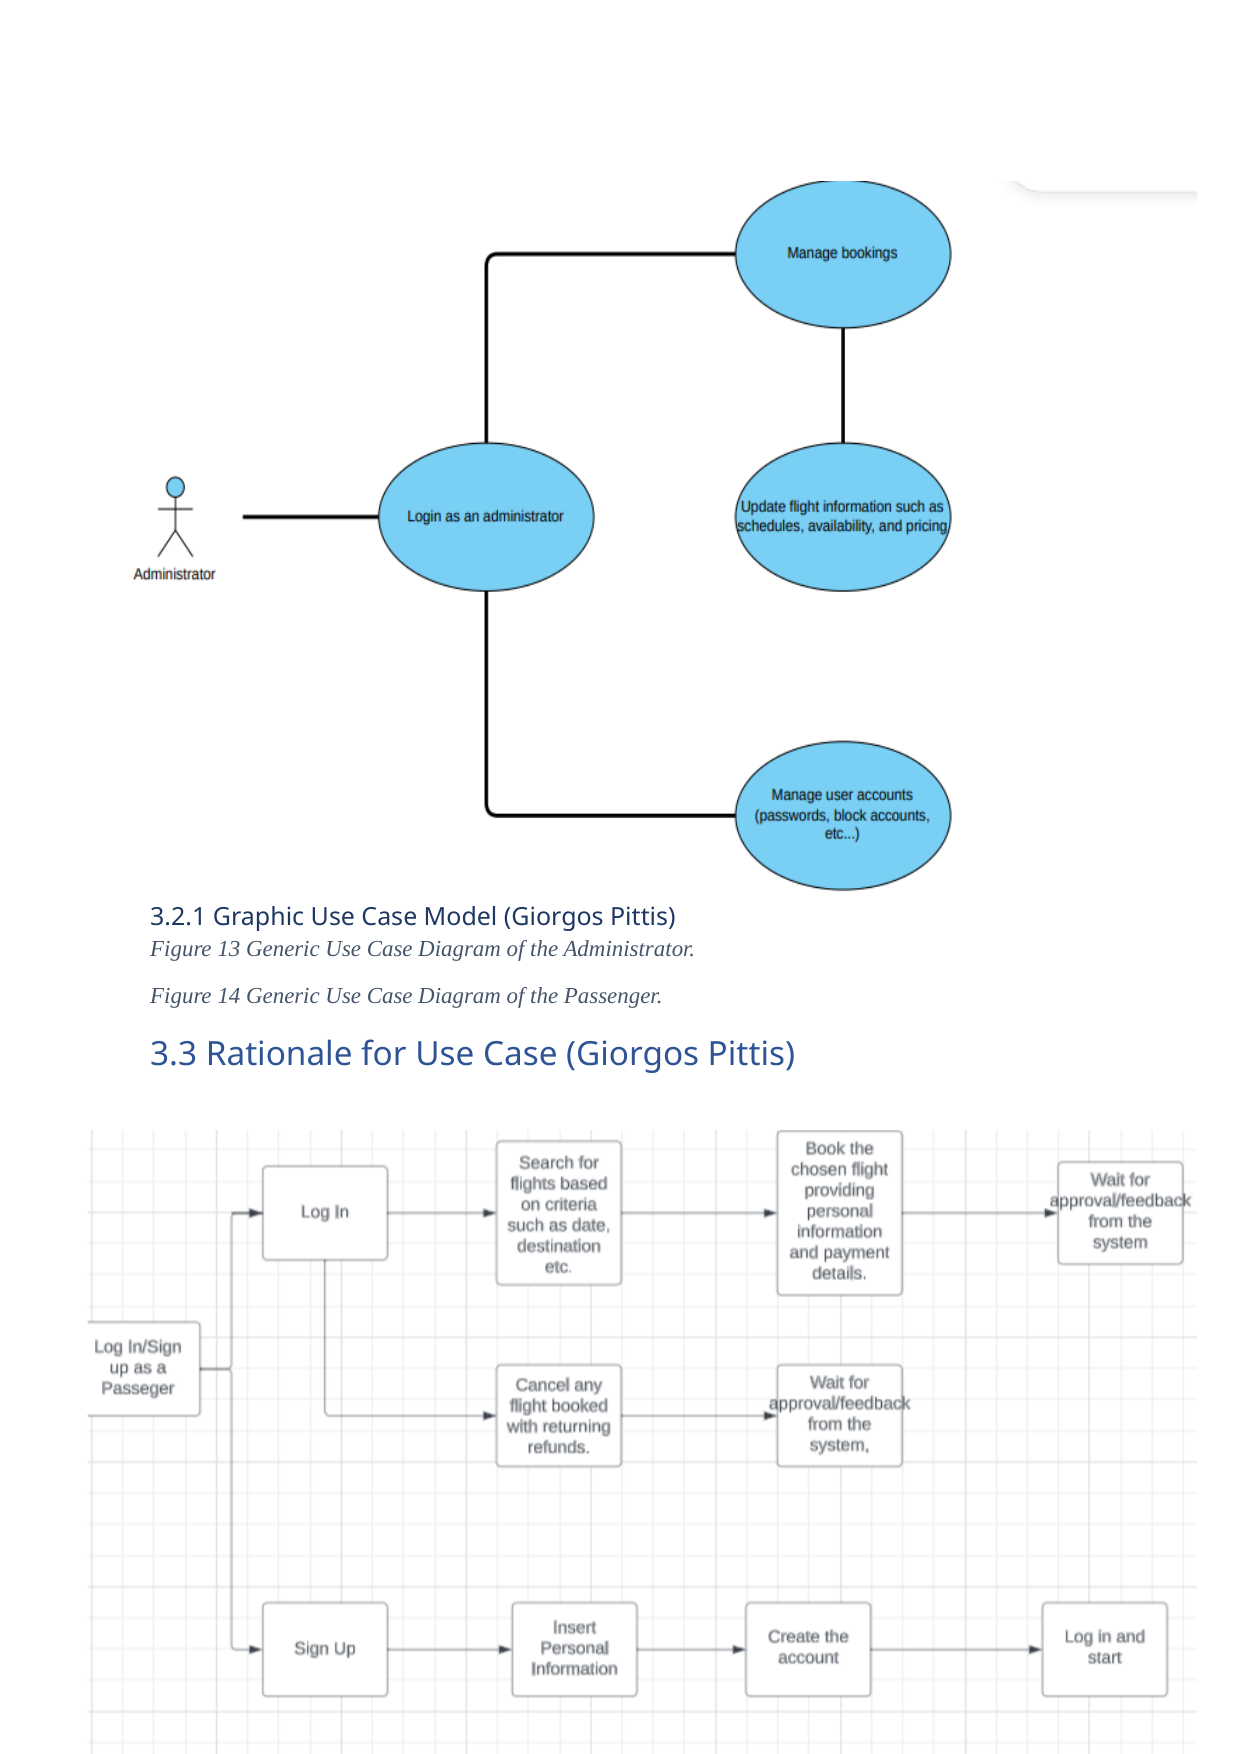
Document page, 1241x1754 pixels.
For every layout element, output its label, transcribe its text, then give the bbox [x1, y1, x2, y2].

text Figure 14 Generic Use Case Diagram of the Passenger. [150, 982, 1090, 1008]
subtitle 3.2.1 Graphic Use Case Model (Giorgos Pittis) [150, 896, 1090, 932]
picture [111, 181, 1198, 896]
picture [87, 1130, 1198, 1754]
subtitle [150, 150, 1090, 181]
text Figure 13 Generic Use Case Diagram of the Administrator. [150, 935, 1090, 961]
subtitle 3.3 Rationale for Use Case (Giorgos Pittis) [150, 1029, 1090, 1075]
